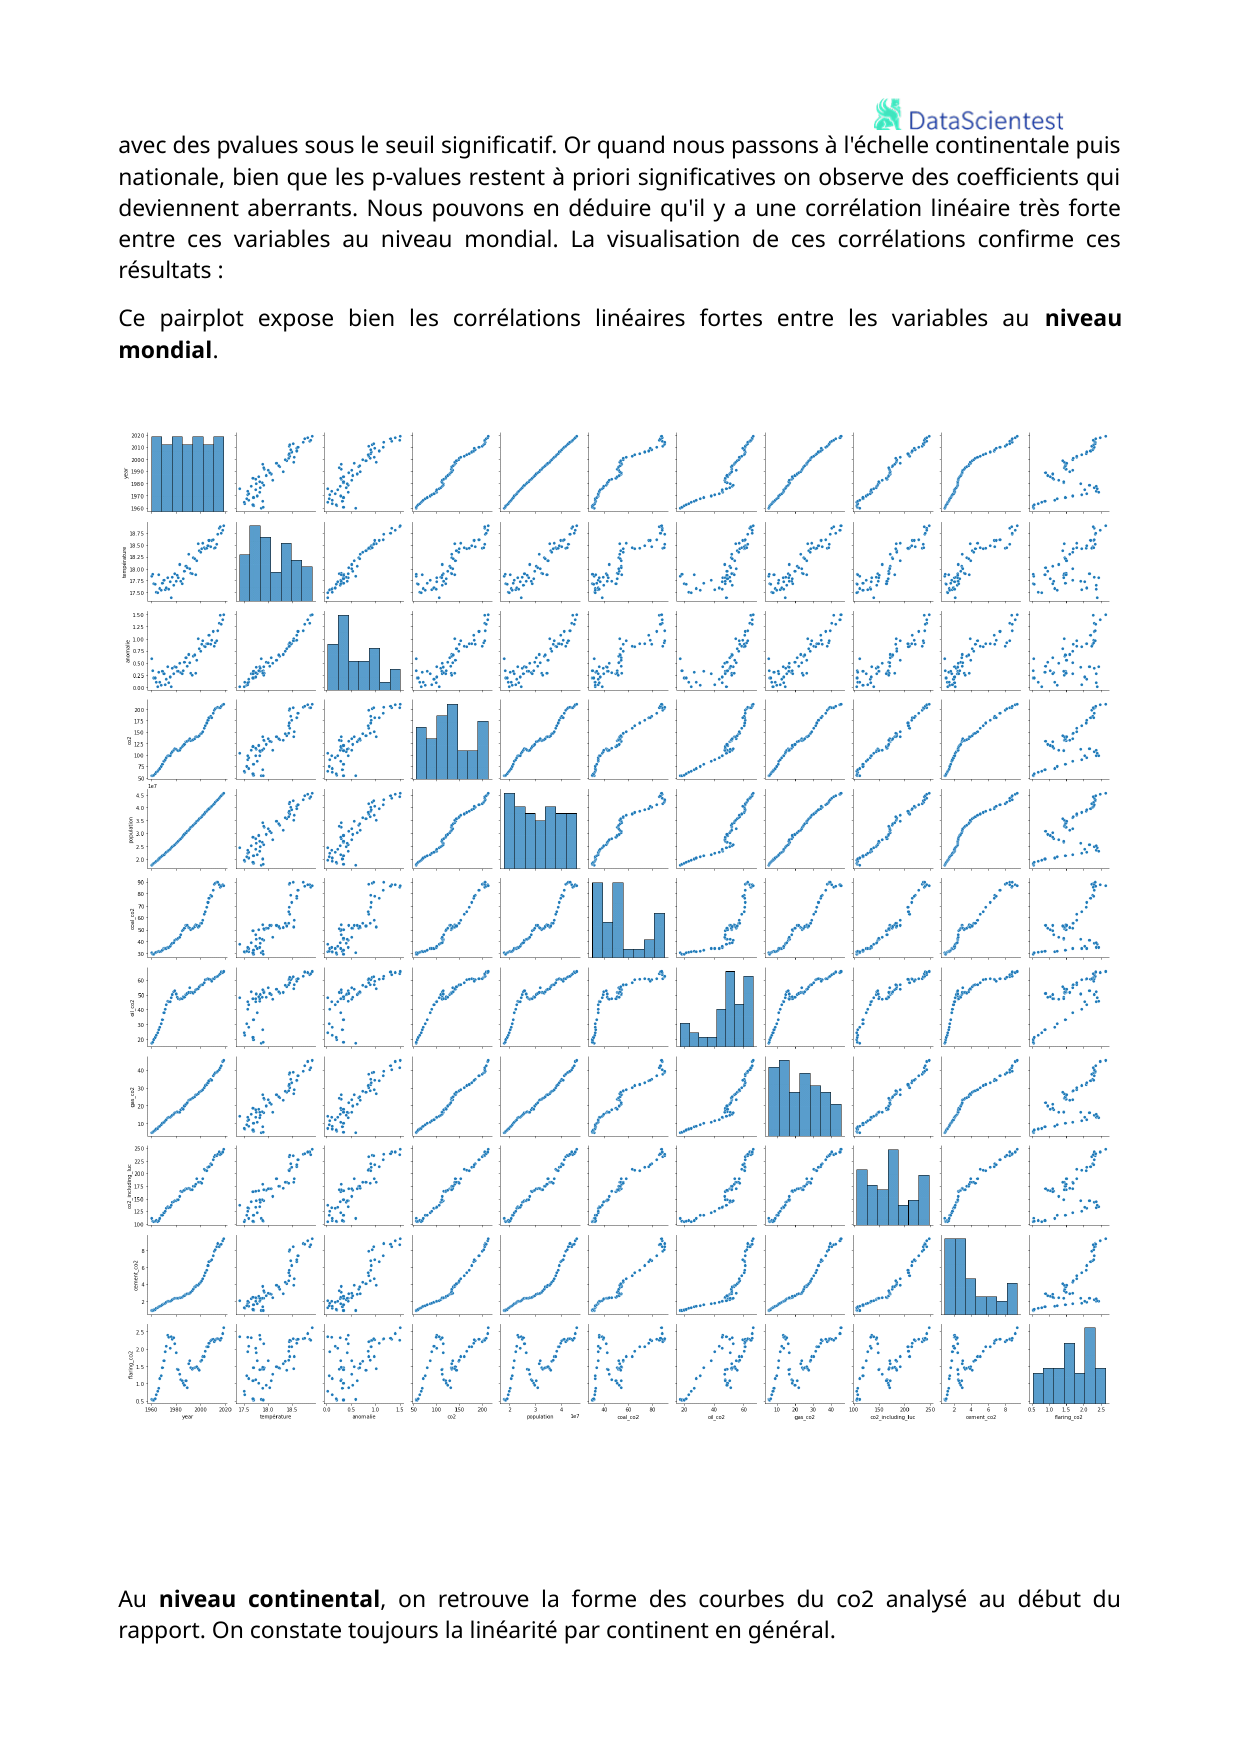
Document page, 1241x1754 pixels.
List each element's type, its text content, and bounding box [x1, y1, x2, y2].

text Au niveau continental, on retrouve la forme des courbes du co2 analysé au début du rapport. On constate toujours la linéarité par continent en général. [118, 1583, 1122, 1646]
text Ce pairplot expose bien les corrélations linéaires fortes entre les variables au niveau mondial. [118, 302, 1122, 365]
text avec des pvalues sous le seuil significatif. Or quand nous passons à l'échelle continentale puis nationale, bien que les p-values restent à priori significatives on observe des coefficients qui deviennent aberrants. Nous pouvons en déduire qu'il y a une corrélation linéaire très forte entre ces variables au niveau mondial. La visualisation de ces corrélations confirme ces résultats : [118, 129, 1122, 286]
